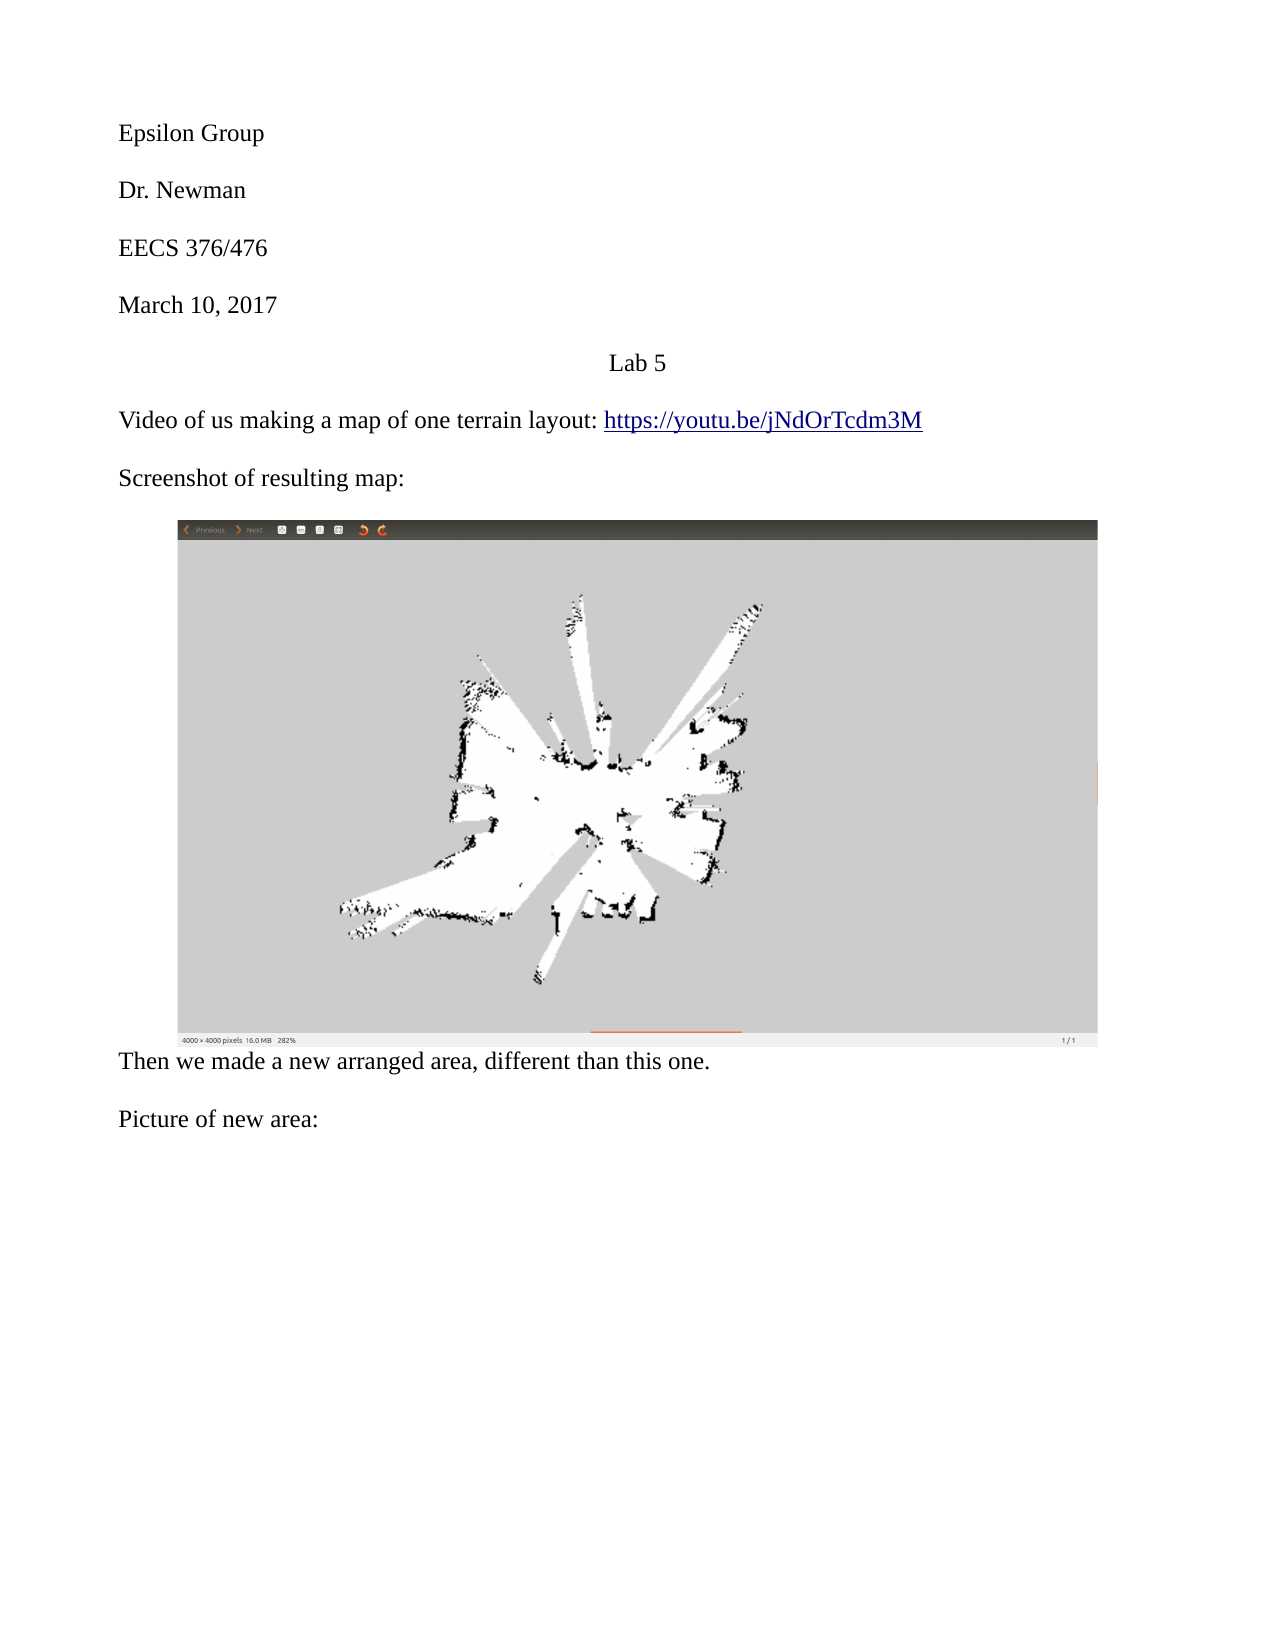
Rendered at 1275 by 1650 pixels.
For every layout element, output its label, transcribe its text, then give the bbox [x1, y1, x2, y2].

text March 10, 2017 [118, 291, 1157, 319]
text Dr. Newman [118, 176, 1157, 204]
picture [177, 520, 1098, 1047]
text Picture of new area: [118, 1104, 1157, 1133]
text Lab 5 [118, 348, 1157, 377]
text Then we made a new arranged area, different than this one. [118, 1033, 1157, 1075]
text EECS 376/476 [118, 233, 1157, 262]
text Screenshot of resulting map: [118, 463, 1157, 492]
text Video of us making a map of one terrain layout: https://youtu.be/jNdOrTcdm3M [118, 406, 1157, 434]
text Epsilon Group [118, 118, 1157, 147]
